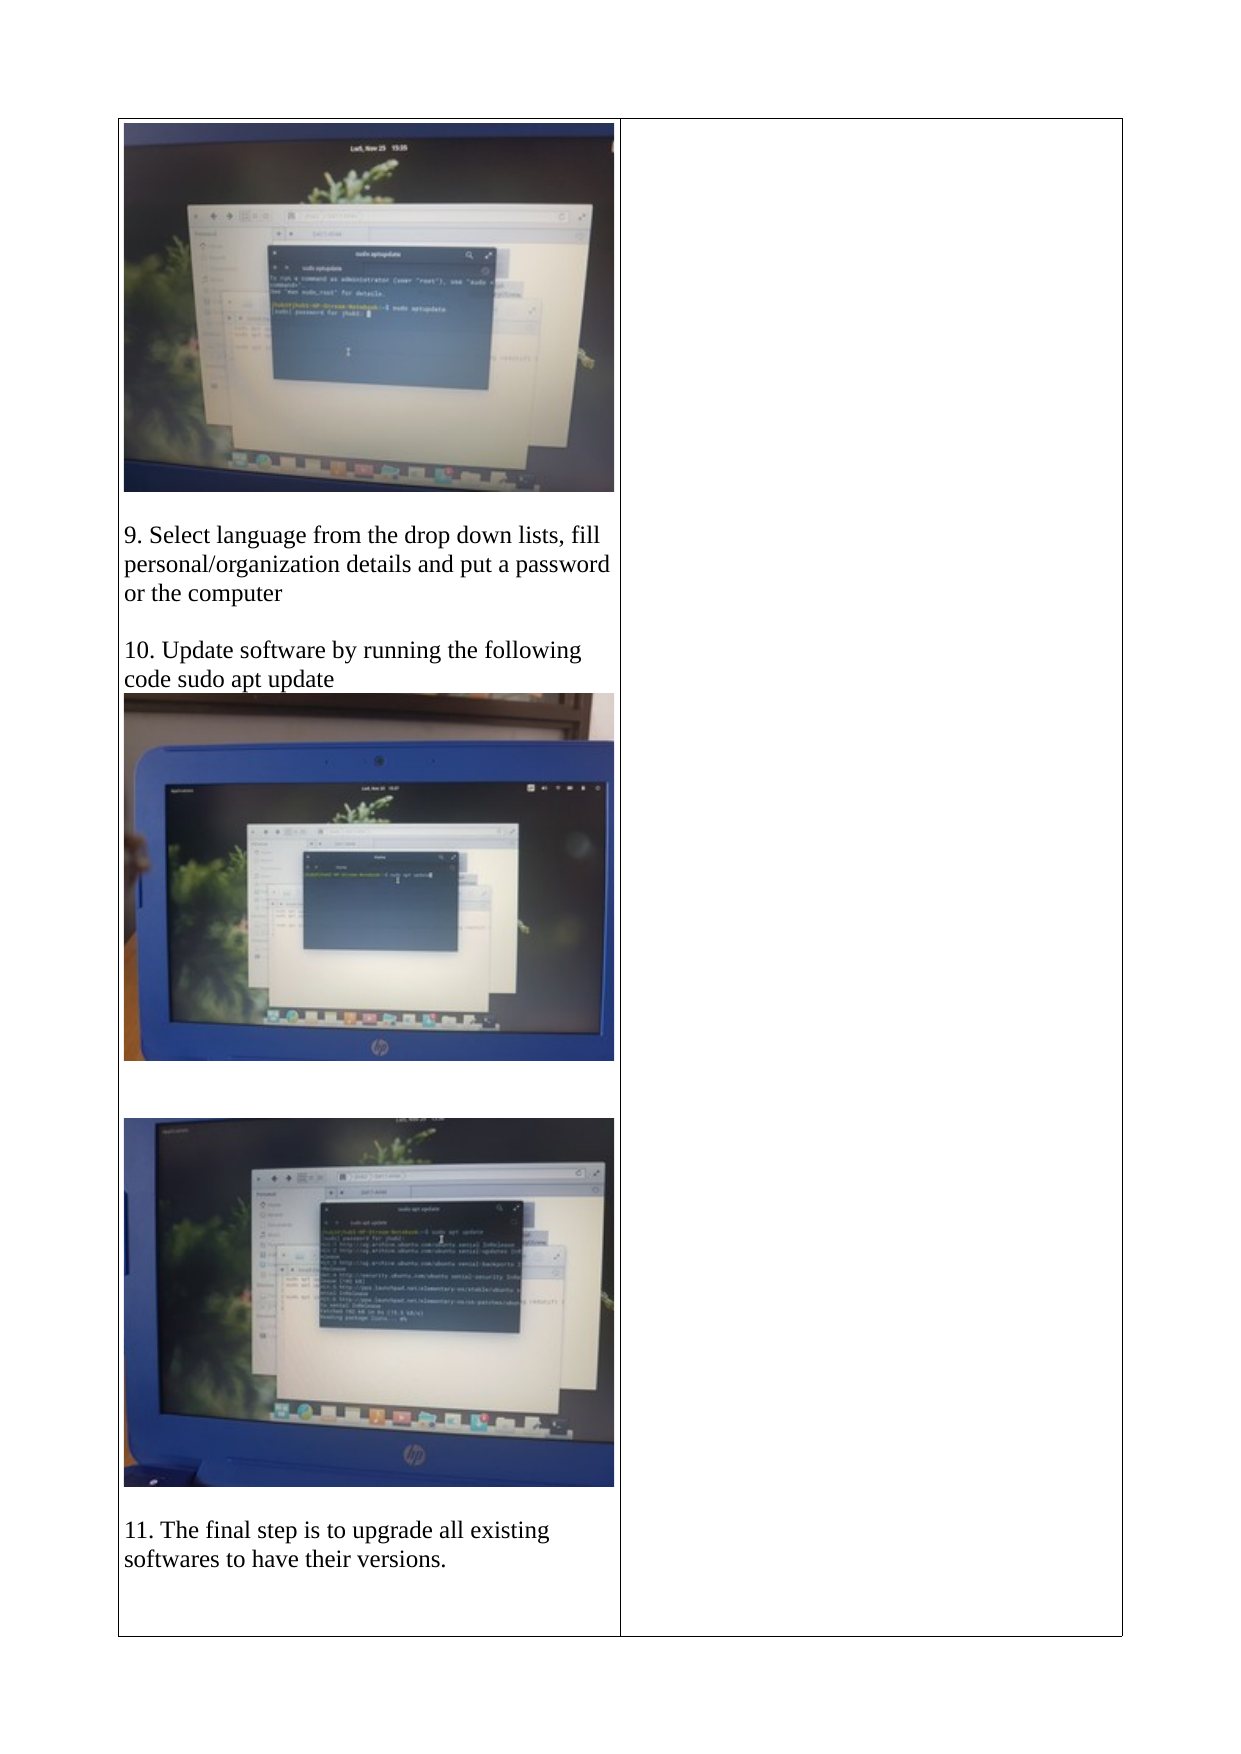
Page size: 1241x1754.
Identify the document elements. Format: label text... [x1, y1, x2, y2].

picture [123, 693, 615, 1061]
picture [123, 123, 615, 492]
picture [123, 1118, 615, 1487]
table_cell [621, 119, 1122, 1636]
table_header 9. Select language from the drop down lists, fill personal/organization details and put a password or the computer 10. Update software by running the following code sudo apt update 11. The final step is to upgrade all existing softwares to have their versions. [119, 119, 620, 1636]
